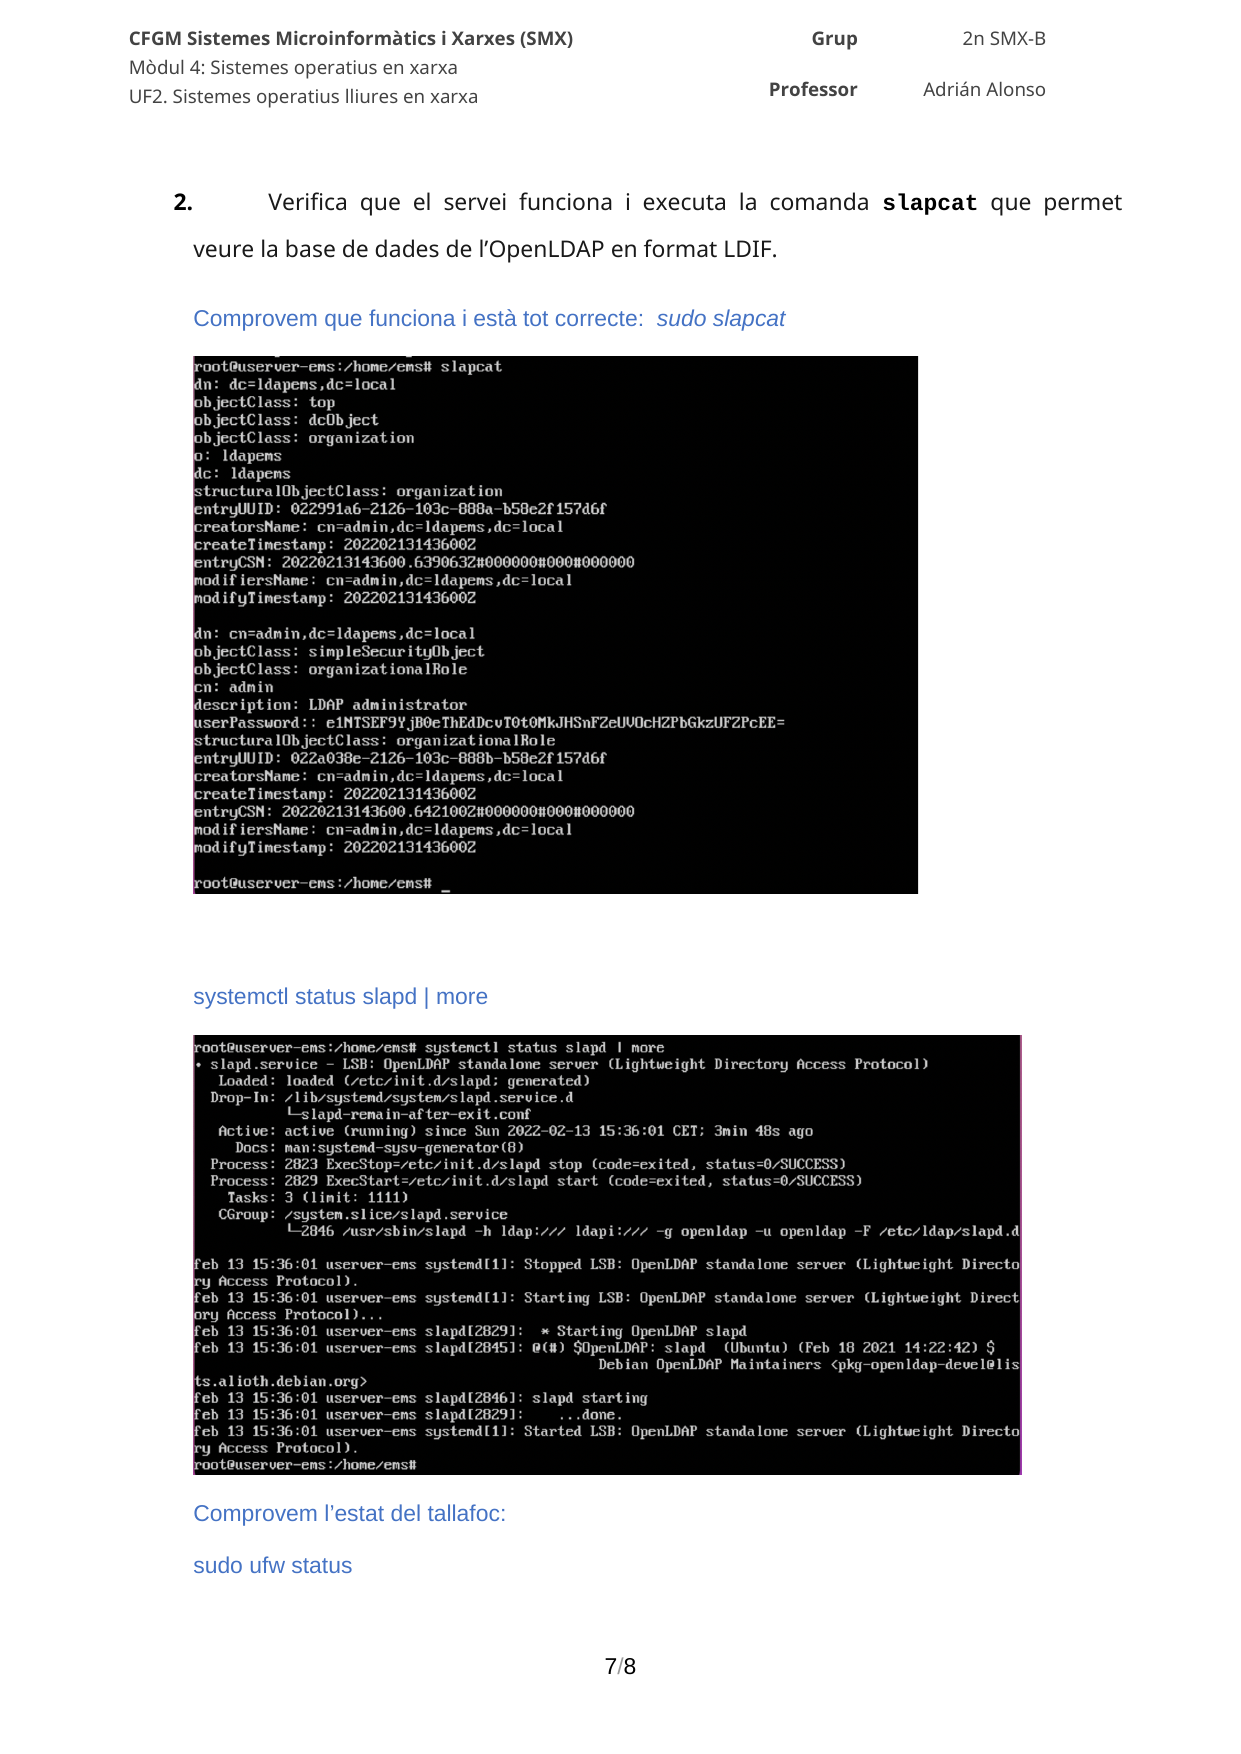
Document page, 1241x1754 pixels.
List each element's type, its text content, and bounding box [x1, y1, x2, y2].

picture [193, 356, 919, 894]
picture [193, 1035, 1022, 1475]
list Verifica que el servei funciona i executa la comanda slapcat que permet veure la base de dades de l’OpenLDAP en format LDIF. [193, 186, 1122, 264]
text systemctl status slapd | more [193, 983, 1122, 1010]
text Comprovem l’estat del tallafoc: [193, 1500, 1122, 1527]
text sudo ufw status [193, 1552, 1122, 1578]
text Comprovem que funciona i està tot correcte: sudo slapcat [193, 304, 1122, 331]
